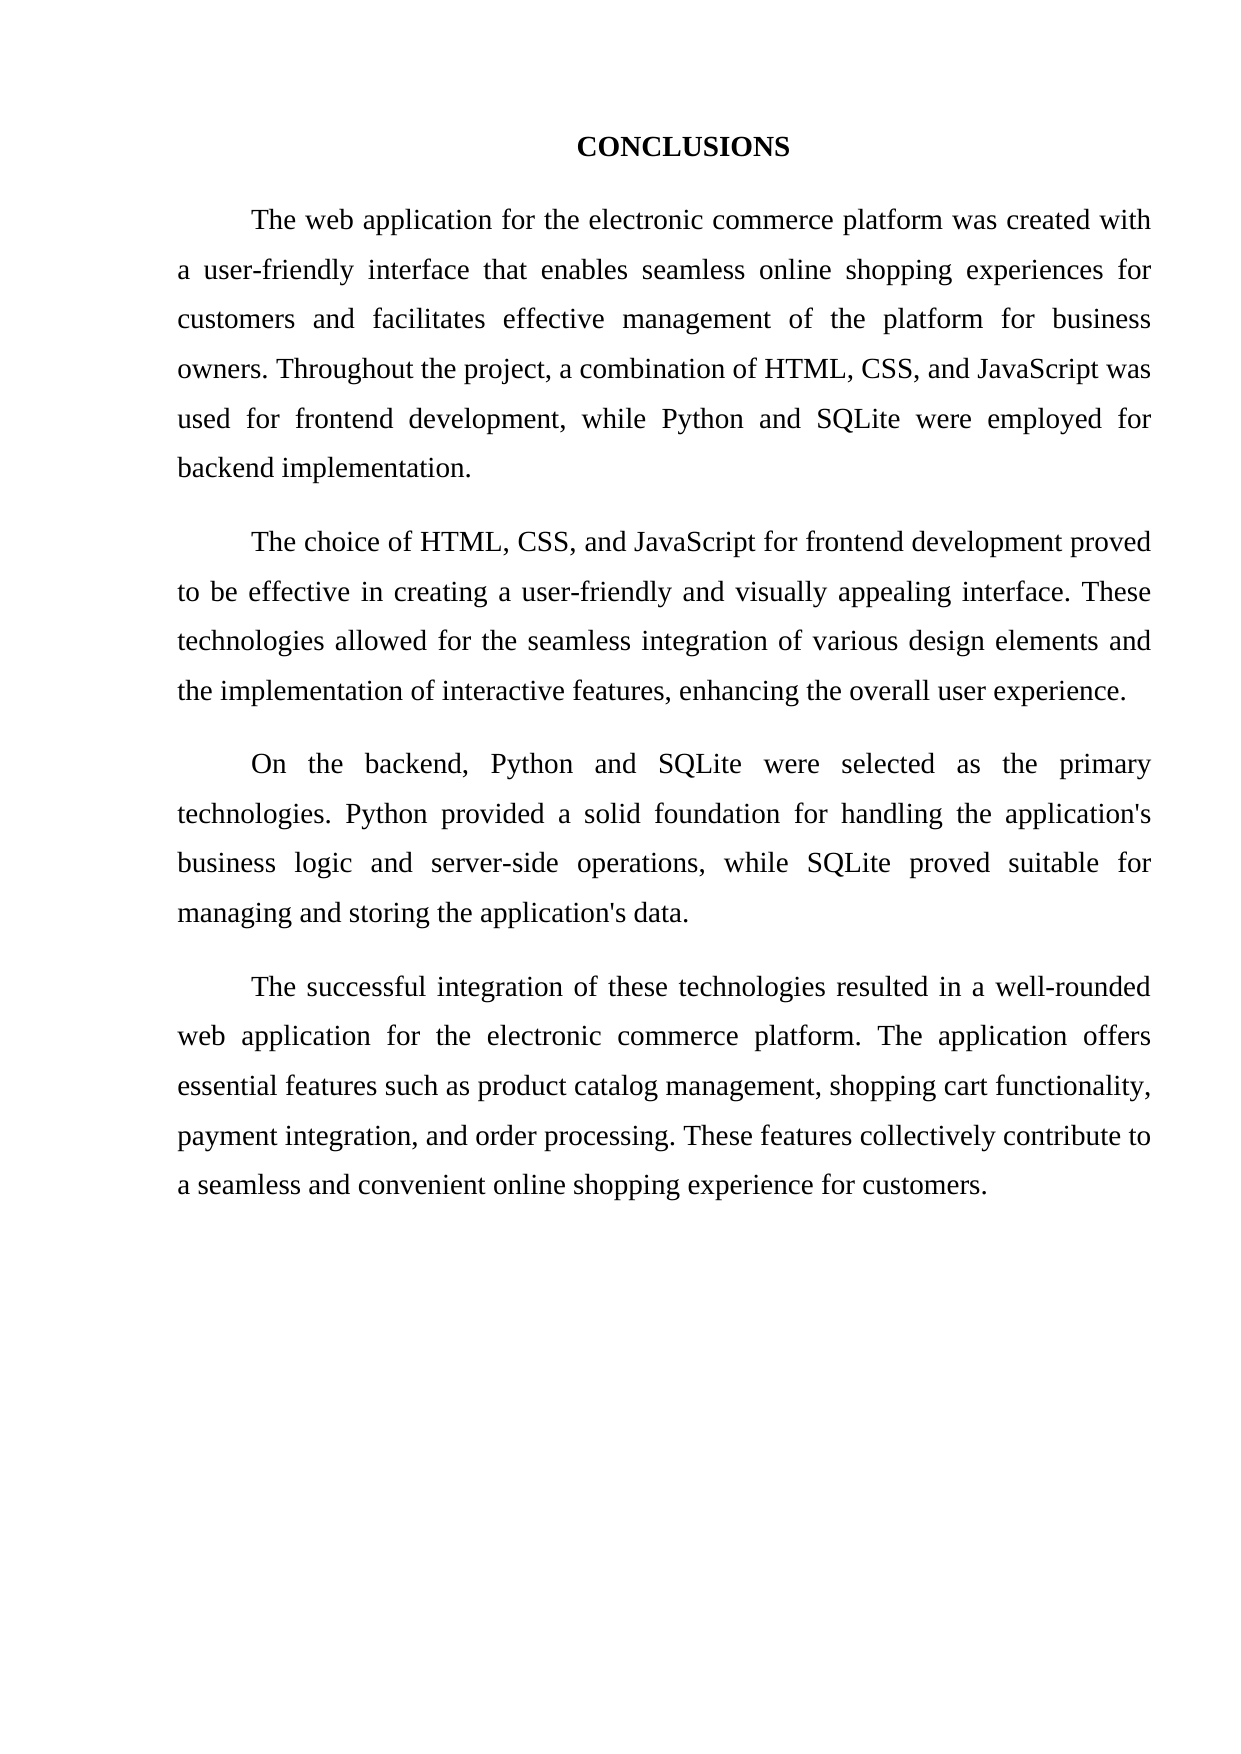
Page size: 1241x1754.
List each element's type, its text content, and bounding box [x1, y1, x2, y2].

text The choice of HTML, CSS, and JavaScript for frontend development proved to be effective in creating a user-friendly and visually appealing interface. These technologies allowed for the seamless integration of various design elements and the implementation of interactive features, enhancing the overall user experience. [177, 524, 1152, 706]
text On the backend, Python and SQLite were selected as the primary technologies. Python provided a solid foundation for handling the application's business logic and server-side operations, while SQLite proved suitable for managing and storing the application's data. [177, 746, 1152, 929]
text The successful integration of these technologies resulted in a well-rounded web application for the electronic commerce platform. The application offers essential features such as product catalog management, shopping cart functionality, payment integration, and order processing. These features collectively contribute to a seamless and convenient online shopping experience for customers. [177, 969, 1152, 1201]
text The web application for the electronic commerce platform was created with a user-friendly interface that enables seamless online shopping experiences for customers and facilitates effective management of the platform for business owners. Throughout the project, a combination of HTML, CSS, and JavaScript was used for frontend development, while Python and SQLite were employed for backend implementation. [177, 202, 1152, 484]
text CONCLUSIONS [150, 129, 1217, 163]
